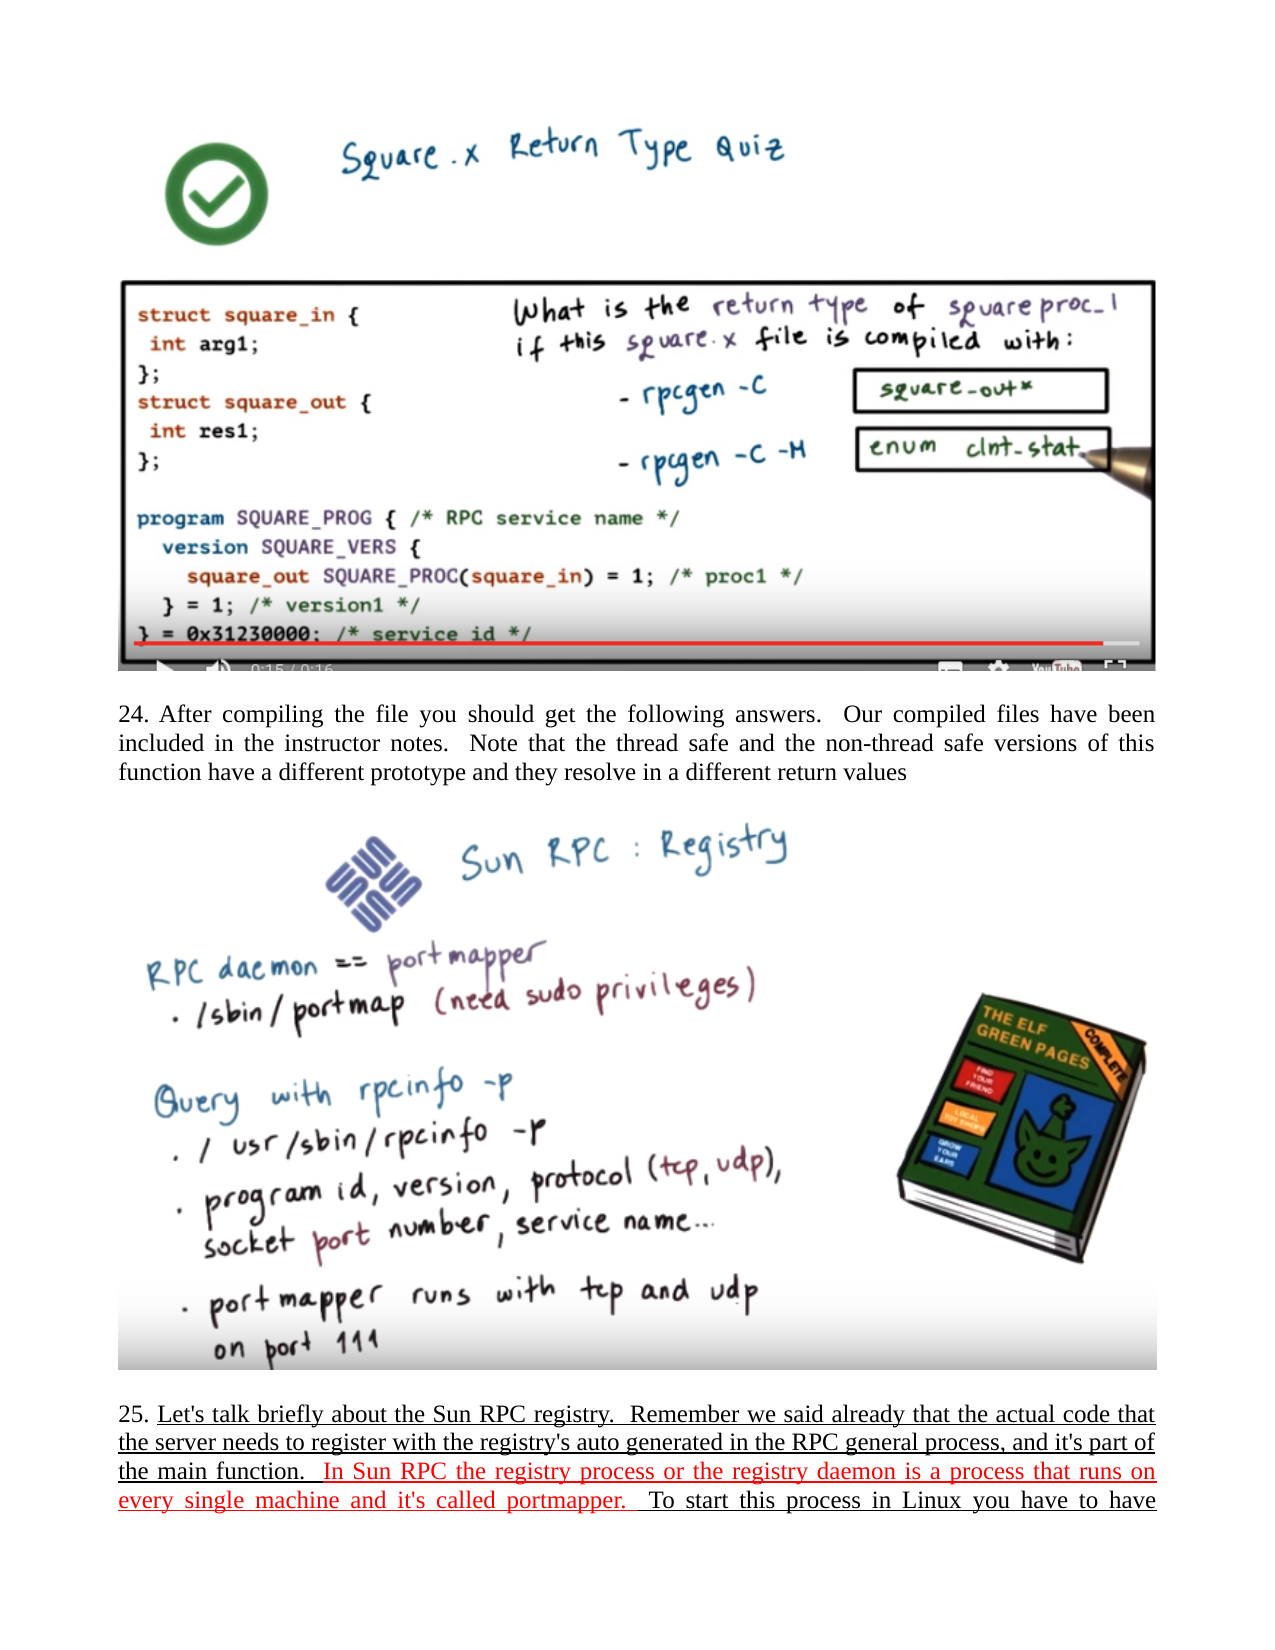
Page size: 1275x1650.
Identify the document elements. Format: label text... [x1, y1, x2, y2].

picture [118, 814, 1157, 1370]
text 25. Let's talk briefly about the Sun RPC registry. Remember we said already that the actual code that the server needs to register with the registry's auto generated in the RPC general process, and it's part of the main function. In Sun RPC the registry process or the registry daemon is a process that runs on [118, 1399, 1157, 1481]
text every single machine and it's called portmapper. To start this process in Linux you have to have [118, 1483, 1157, 1510]
picture [118, 118, 1157, 671]
text 24. After compiling the file you should get the following answers. Our compiled files have been included in the instructor notes. Note that the thread safe and the non-thread safe versions of this function have a different prototype and they resolve in a different return values [118, 699, 1157, 785]
